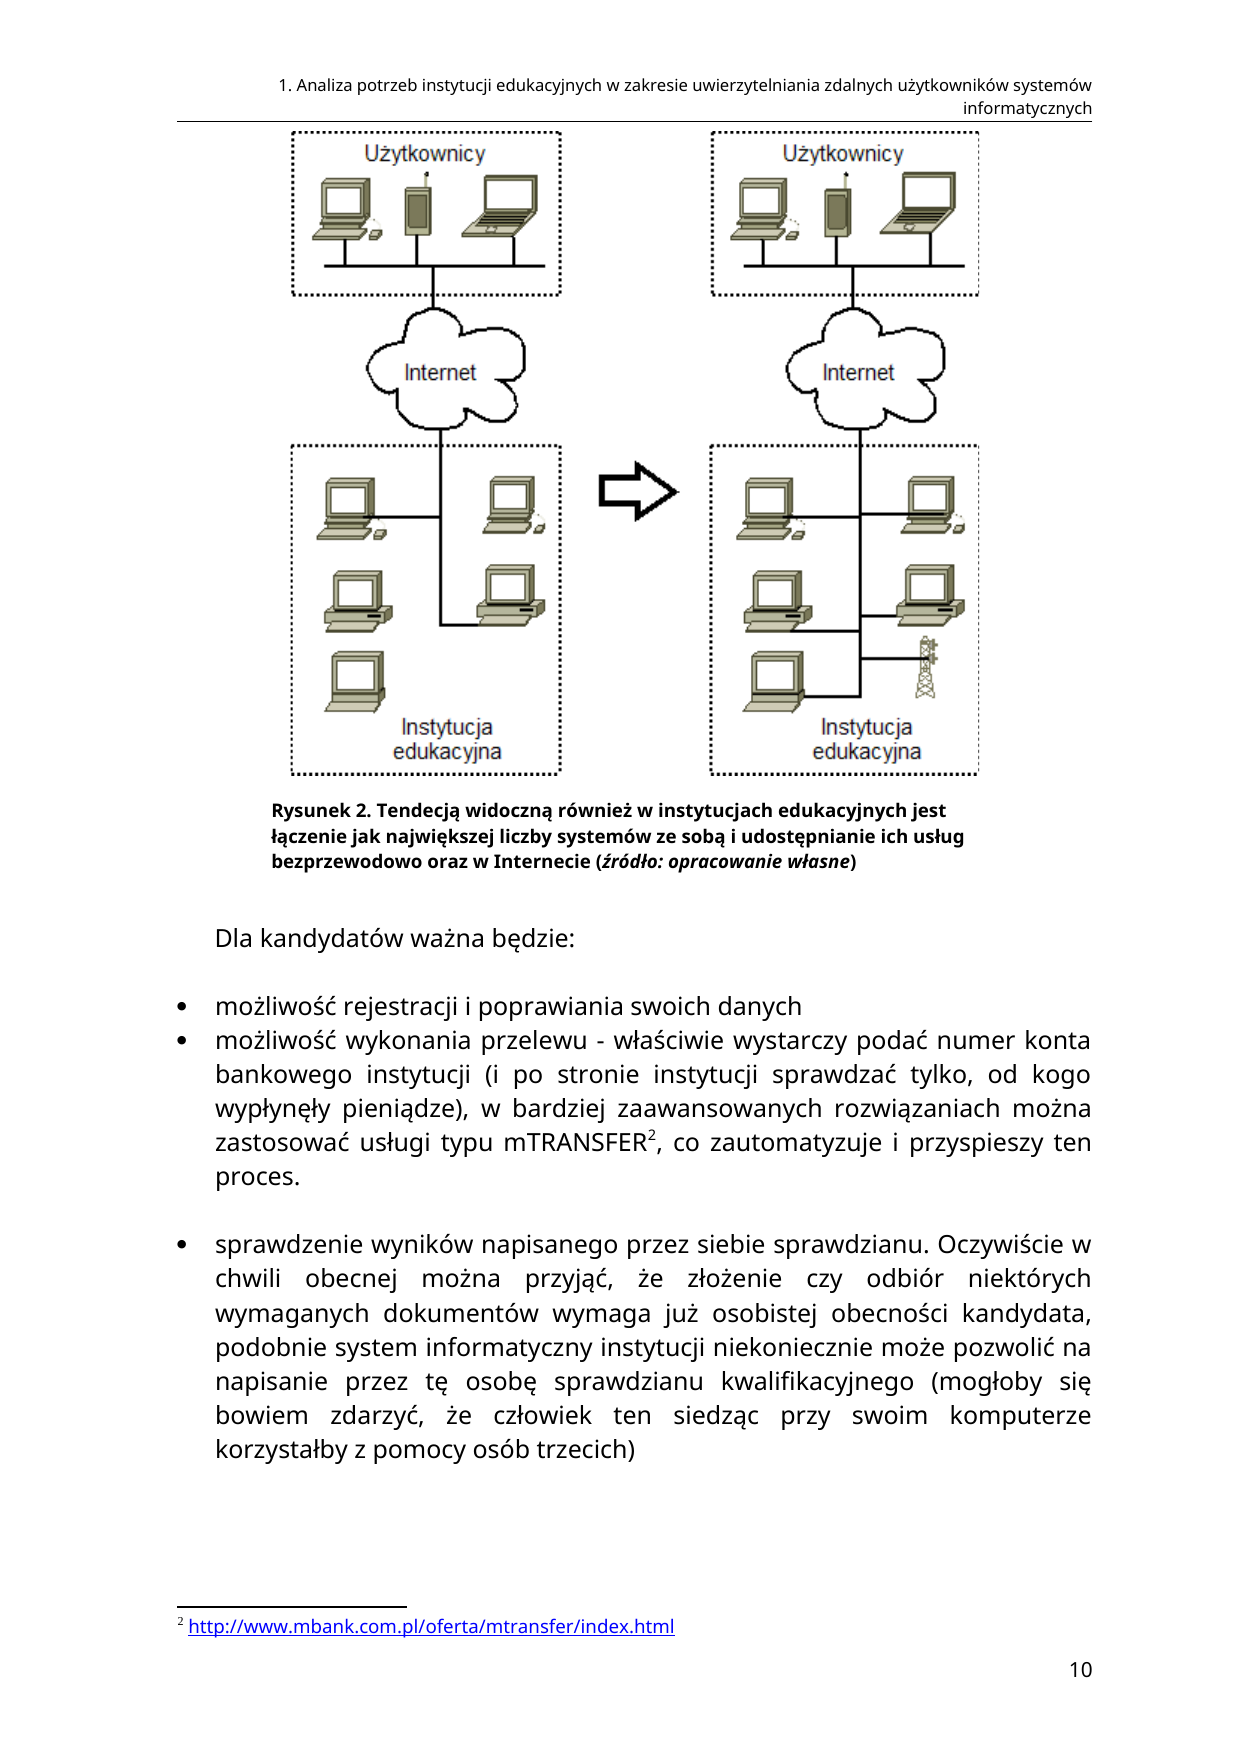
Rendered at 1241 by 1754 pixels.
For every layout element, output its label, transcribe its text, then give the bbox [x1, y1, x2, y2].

list sprawdzenie wyników napisanego przez siebie sprawdzianu. Oczywiście w chwili obecnej można przyjąć, że złożenie czy odbiór niektórych wymaganych dokumentów wymaga już osobistej obecności kandydata, podobnie system informatyczny instytucji niekoniecznie może pozwolić na napisanie przez tę osobę sprawdzianu kwalifikacyjnego (mogłoby się bowiem zdarzyć, że człowiek ten siedząc przy swoim komputerze korzystałby z pomocy osób trzecich) [177, 1227, 1092, 1466]
text Rysunek 2. Tendecją widoczną również w instytucjach edukacyjnych jest łączenie jak największej liczby systemów ze sobą i udostępnianie ich usług bezprzewodowo oraz w Internecie (źródło: opracowanie własne) [271, 797, 1002, 874]
list http://www.mbank.com.pl/oferta/mtransfer/index.html [177, 1613, 1092, 1639]
text Dla kandydatów ważna będzie: [177, 921, 1092, 954]
picture [290, 131, 980, 776]
list możliwość rejestracji i poprawiania swoich danych [177, 989, 1092, 1023]
list możliwość wykonania przelewu - właściwie wystarczy podać numer konta bankowego instytucji (i po stronie instytucji sprawdzać tylko, od kogo wypłynęły pieniądze), w bardziej zaawansowanych rozwiązaniach można zastosować usługi typu mTRANSFER, co zautomatyzuje i przyspieszy ten proces. [177, 1023, 1092, 1193]
